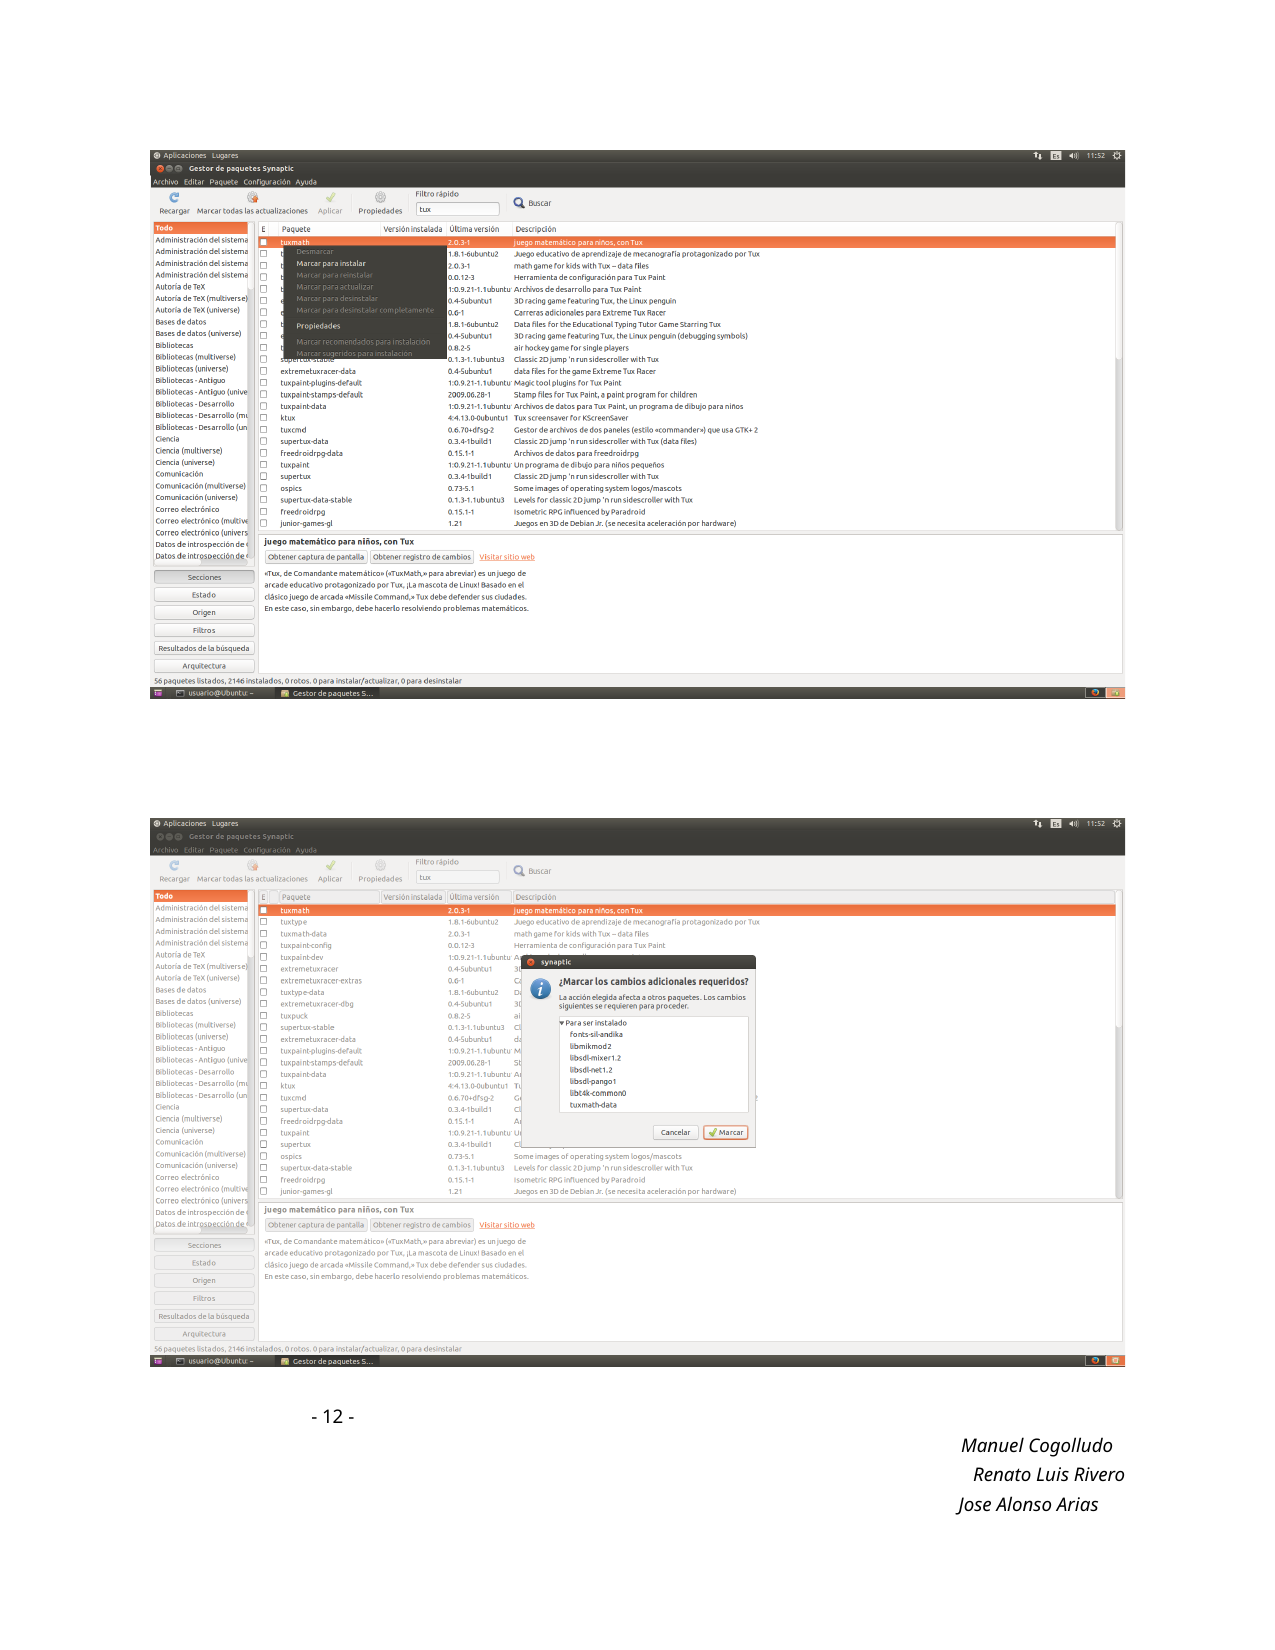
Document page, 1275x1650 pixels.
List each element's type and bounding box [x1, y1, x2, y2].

picture [150, 150, 1125, 699]
picture [150, 818, 1125, 1367]
